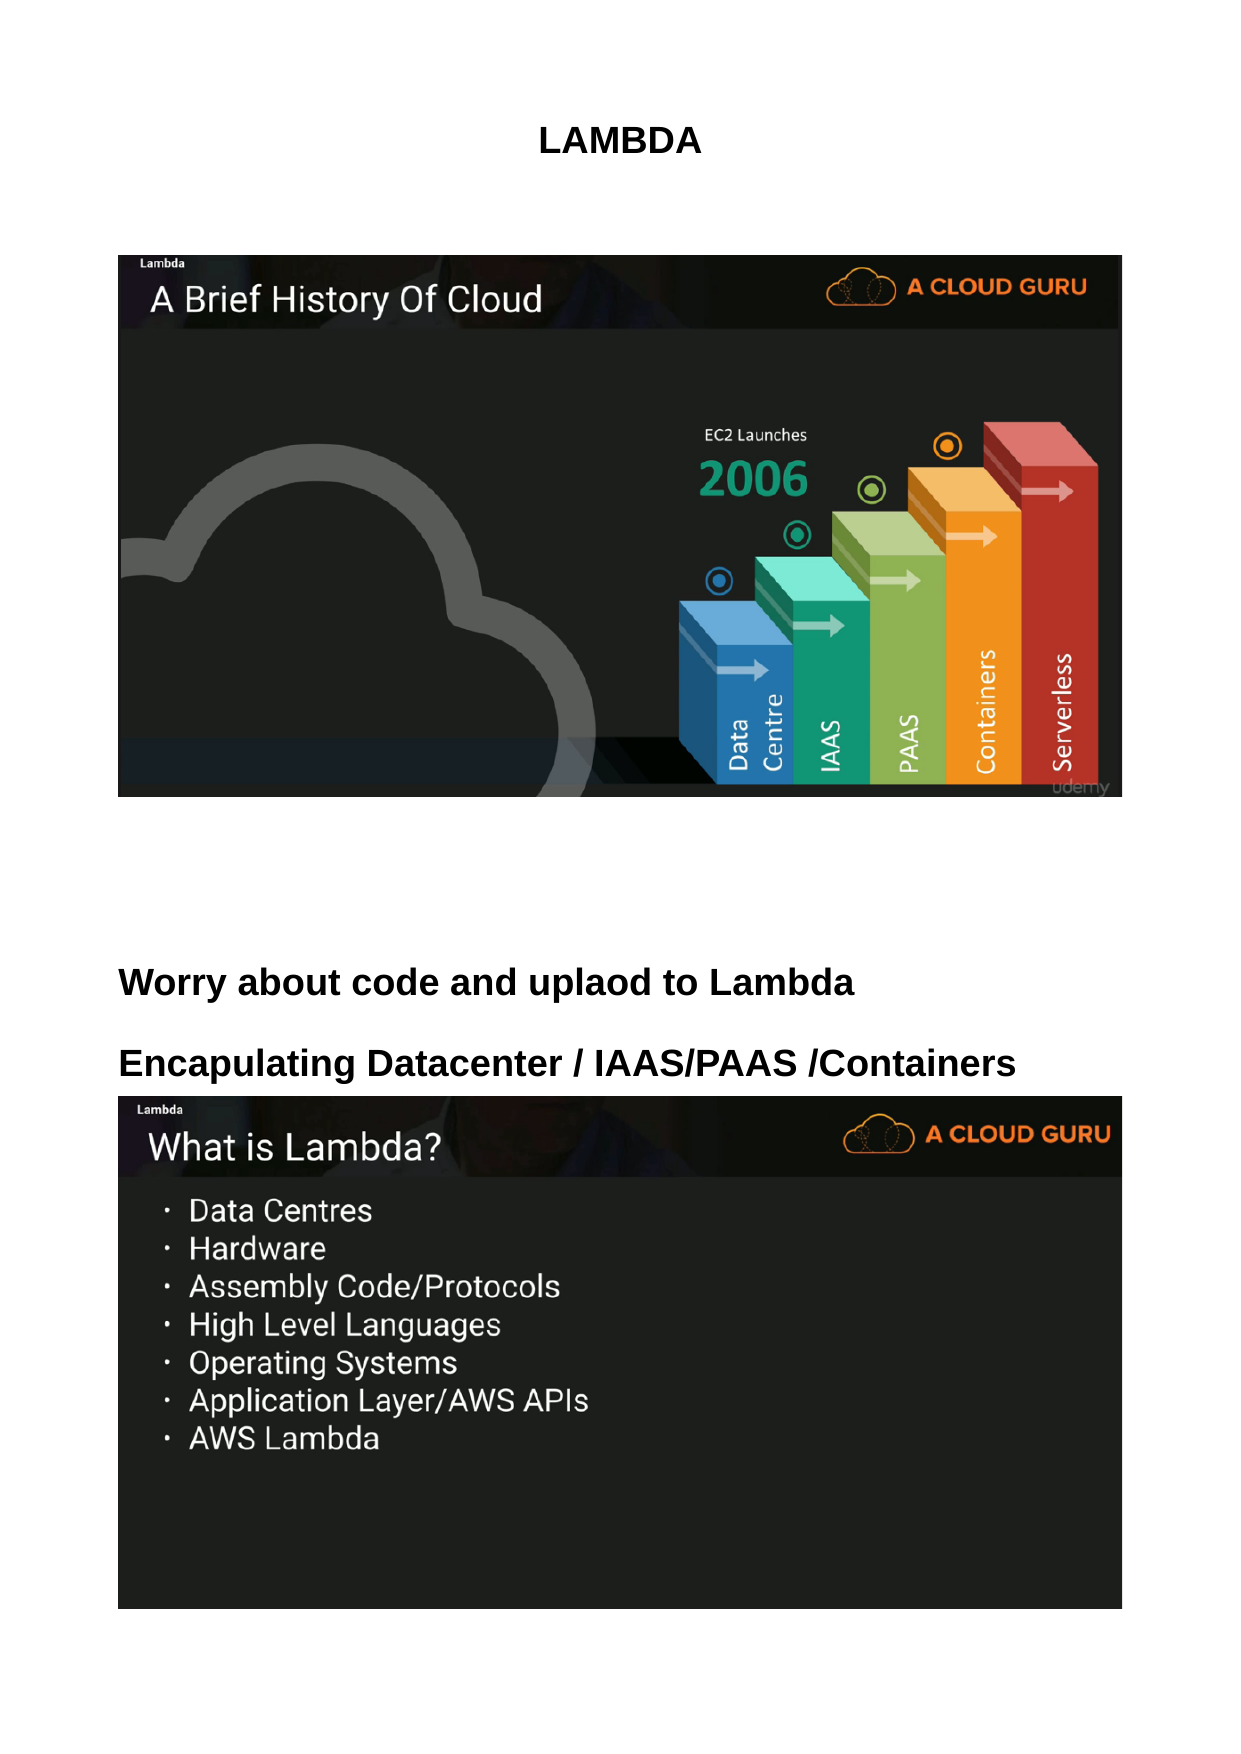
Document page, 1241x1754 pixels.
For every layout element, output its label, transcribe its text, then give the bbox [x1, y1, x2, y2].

picture [118, 255, 1123, 797]
subtitle LAMBDA [118, 118, 1122, 162]
subtitle Worry about code and uplaod to Lambda [118, 959, 1122, 1003]
picture [118, 1096, 1123, 1609]
subtitle Encapulating Datacenter / IAAS/PAAS /Containers [118, 1040, 1122, 1084]
